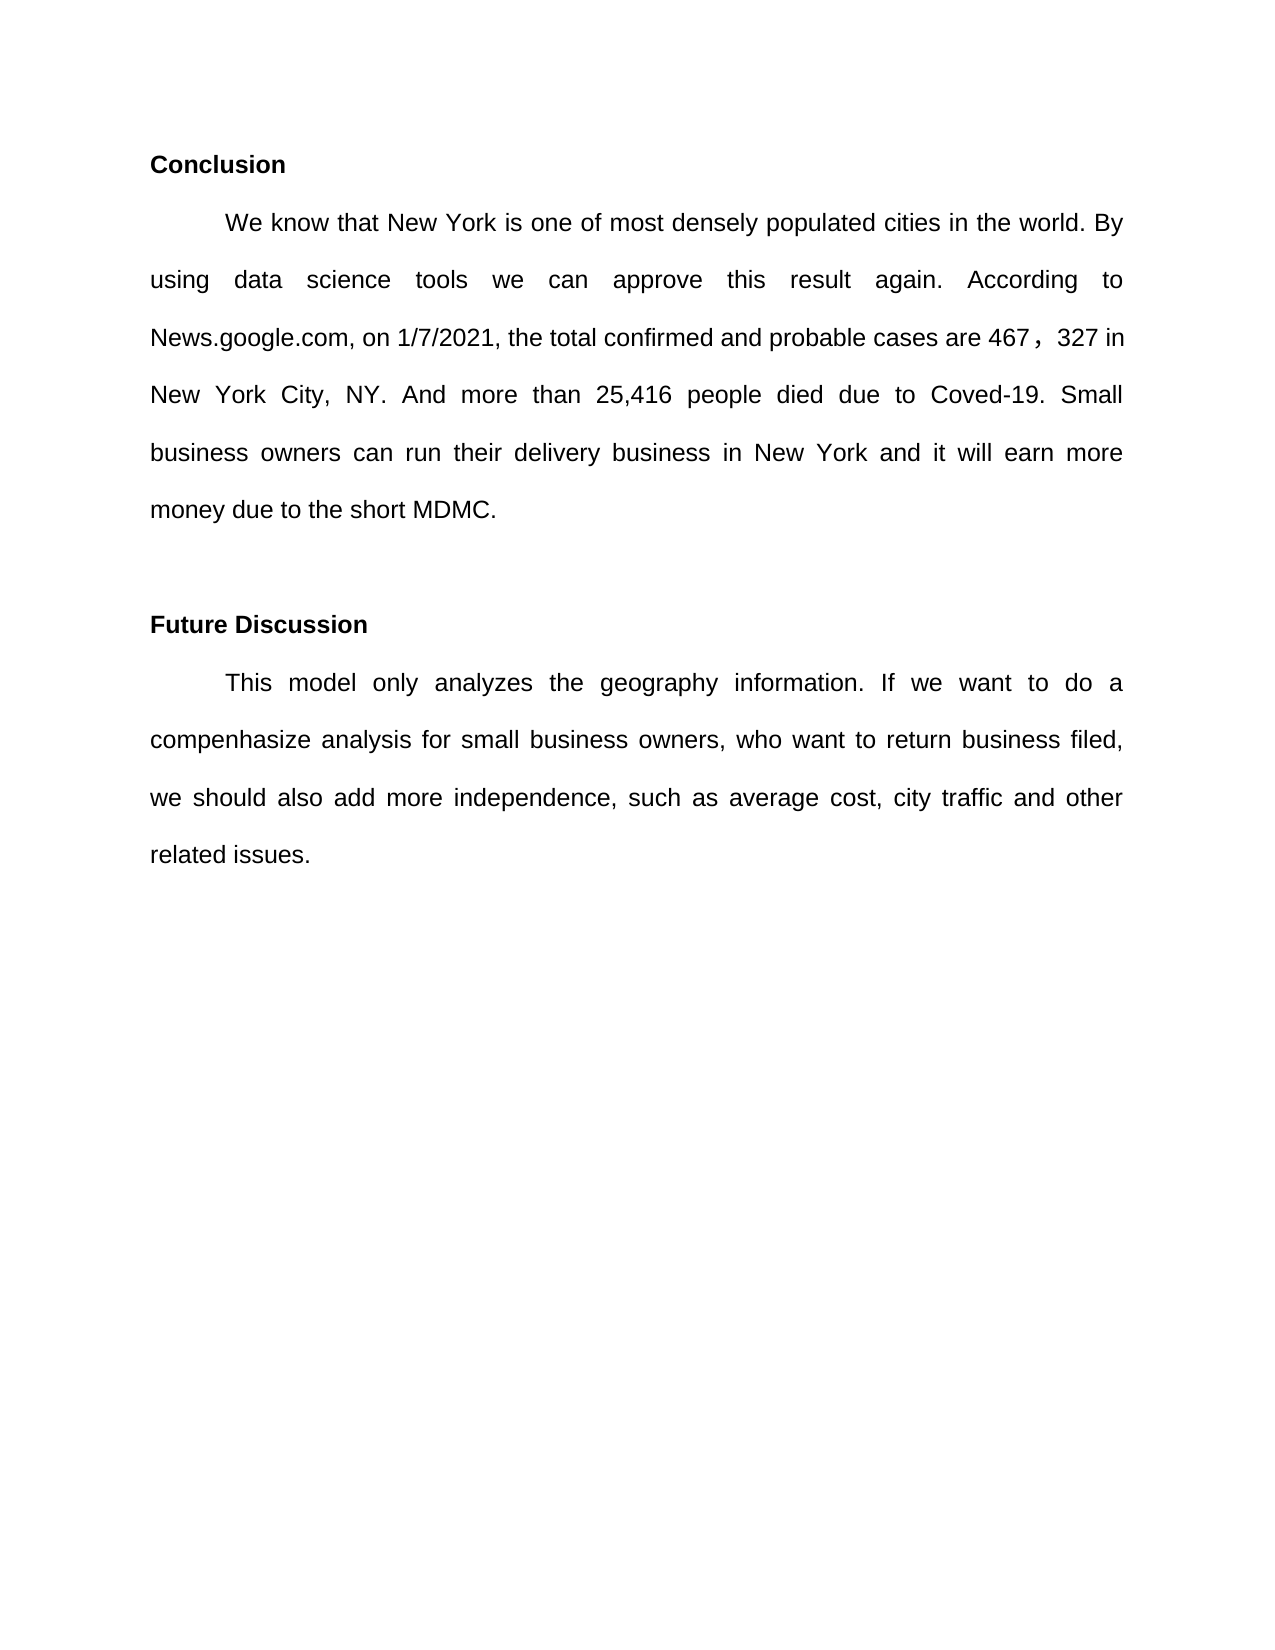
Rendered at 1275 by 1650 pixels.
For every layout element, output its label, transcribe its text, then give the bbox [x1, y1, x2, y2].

text We know that New York is one of most densely populated cities in the world. By using data science tools we can approve this result again. According to News.google.com, on 1/7/2021, the total confirmed and probable cases are 467，327 in New York City, NY. And more than 25,416 people died due to Coved-19. Small business owners can run their delivery business in New York and it will earn more money due to the short MDMC. [150, 207, 1125, 524]
text Future Discussion [150, 610, 1125, 639]
text Conclusion [150, 150, 1125, 179]
text This model only analyzes the geography information. If we want to do a compenhasize analysis for small business owners, who want to return business filed, we should also add more independence, such as average cost, city traffic and other related issues. [150, 667, 1125, 869]
